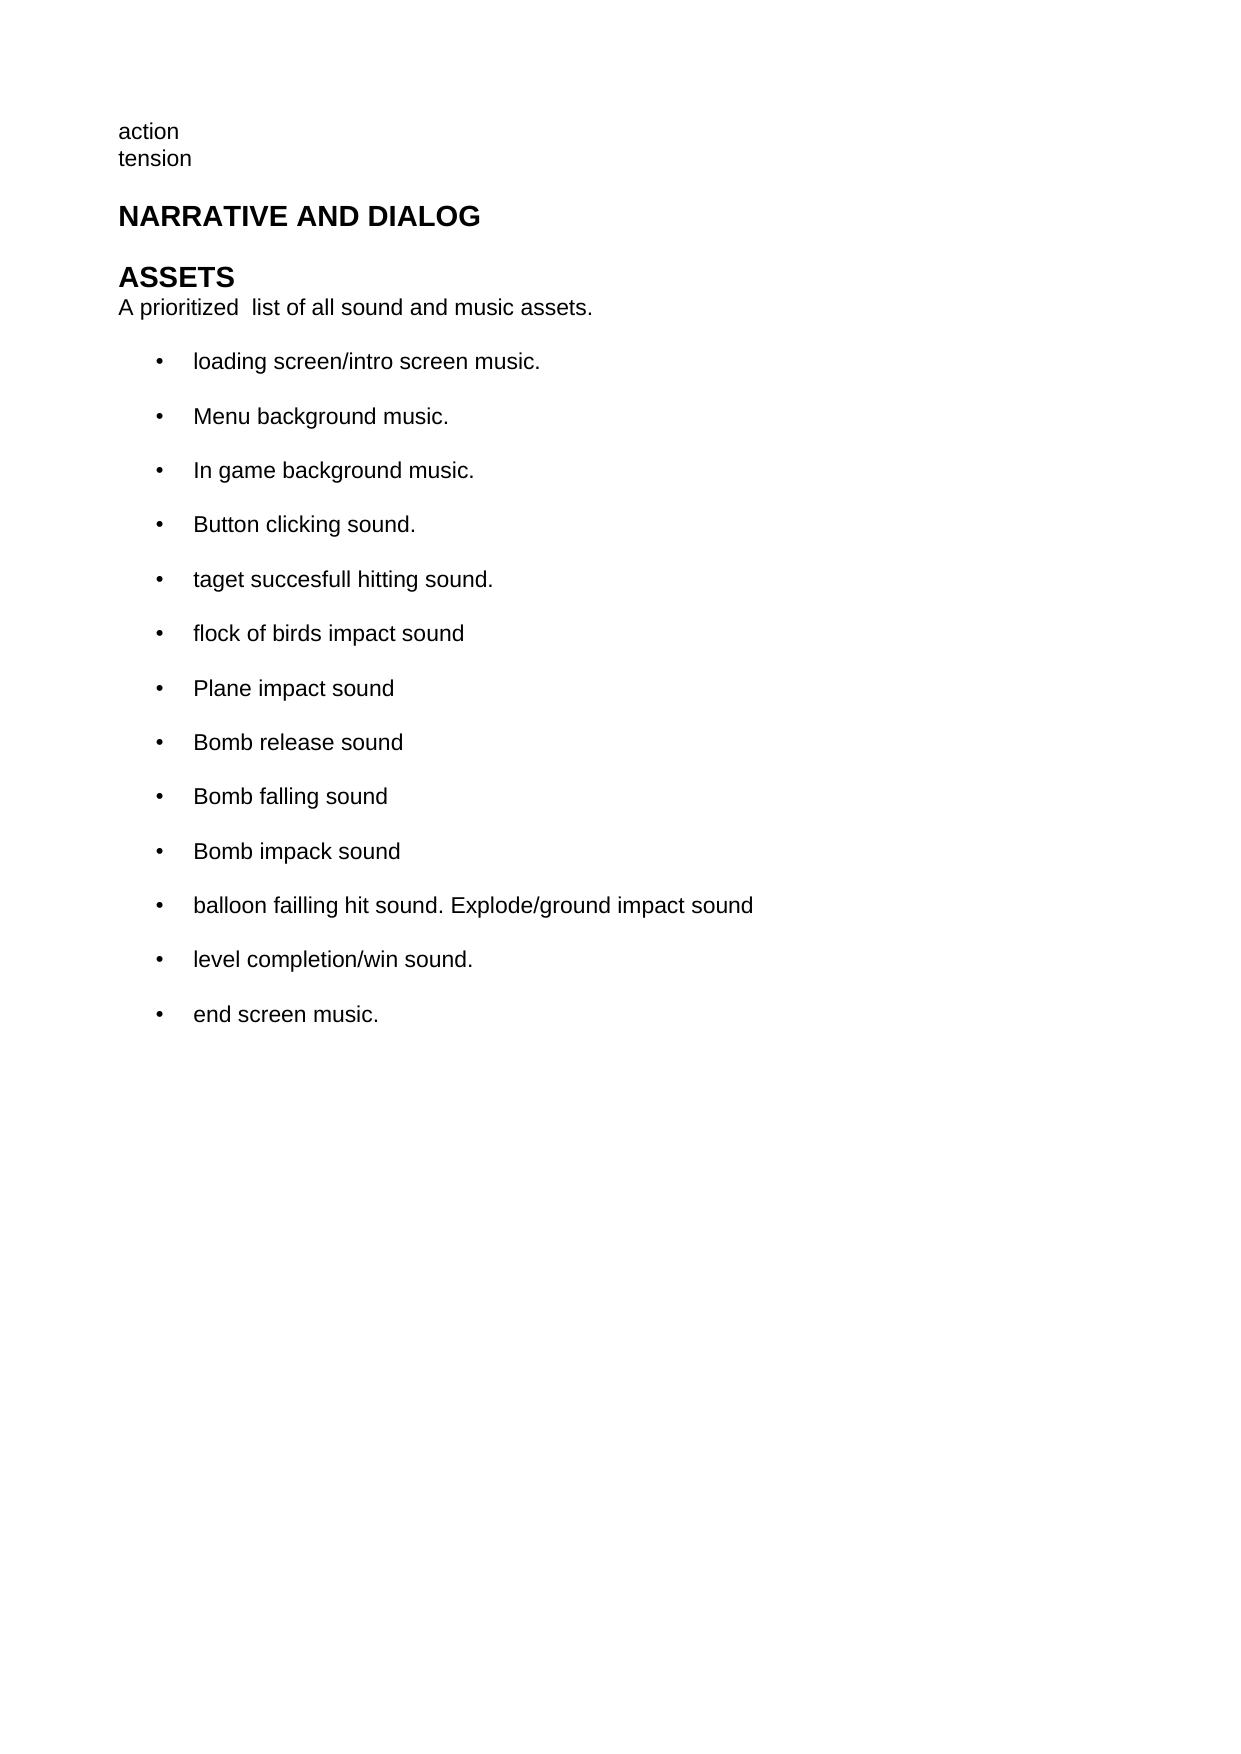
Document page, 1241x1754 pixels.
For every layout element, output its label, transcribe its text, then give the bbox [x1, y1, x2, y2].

text A prioritized list of all sound and music assets. [118, 294, 1122, 320]
list In game background music. [156, 457, 1122, 483]
text ASSETS [118, 260, 1122, 294]
text NARRATIVE AND DIALOG [118, 199, 1122, 232]
list loading screen/intro screen music. [156, 348, 1122, 375]
list balloon failling hit sound. Explode/ground impact sound [156, 892, 1122, 918]
list Plane impact sound [156, 674, 1122, 701]
list Menu background music. [156, 403, 1122, 429]
list Bomb impack sound [156, 838, 1122, 864]
list Bomb falling sound [156, 783, 1122, 810]
text tension [118, 144, 1122, 171]
text action [118, 118, 1122, 144]
list Button clicking sound. [156, 511, 1122, 538]
list flock of birds impact sound [156, 620, 1122, 647]
list level completion/win sound. [156, 946, 1122, 973]
list taget succesfull hitting sound. [156, 566, 1122, 592]
list Bomb release sound [156, 729, 1122, 755]
list end screen music. [156, 1001, 1122, 1027]
